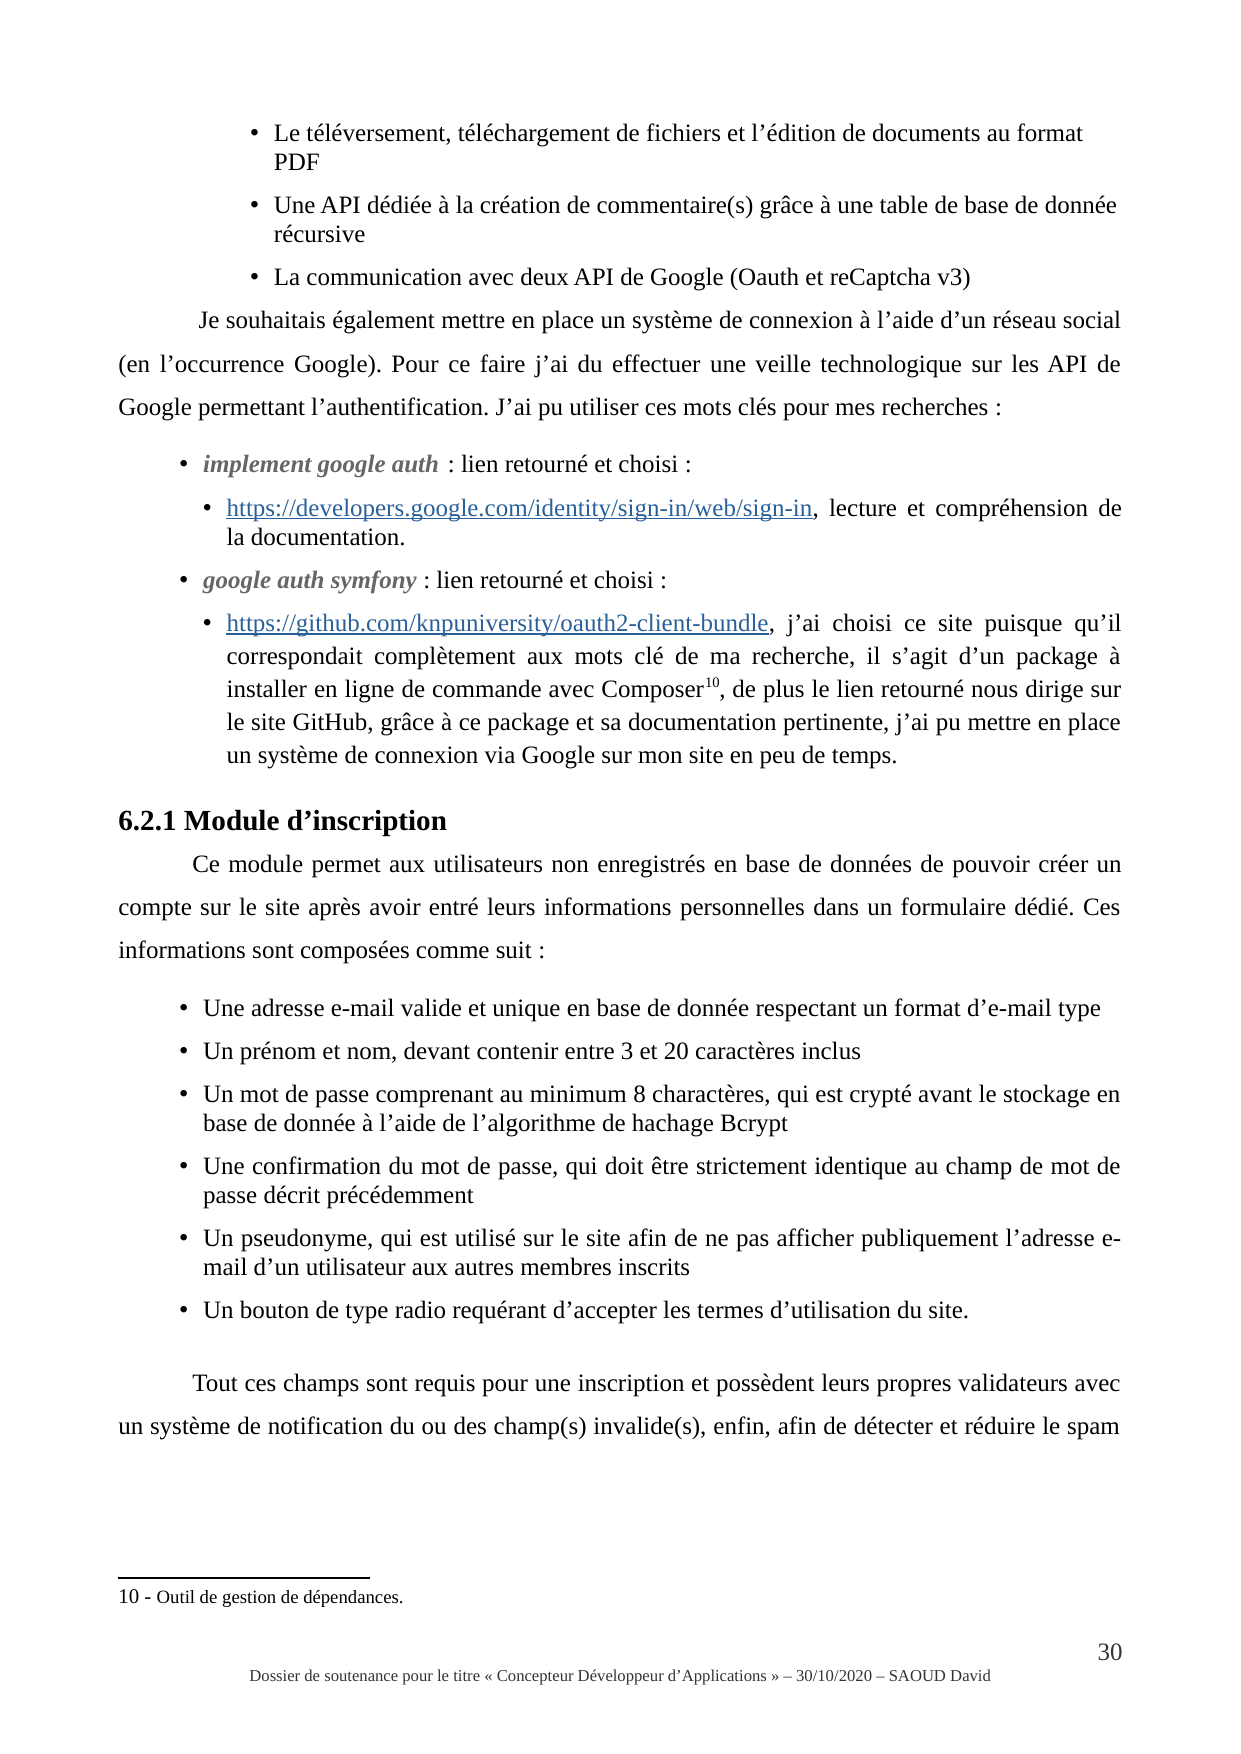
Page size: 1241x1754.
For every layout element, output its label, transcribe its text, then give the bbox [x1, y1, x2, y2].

list Le téléversement, téléchargement de fichiers et l’édition de documents au format PDF [250, 118, 1122, 176]
subtitle 6.2.1 Module d’inscription [118, 803, 1122, 836]
list Un mot de passe comprenant au minimum 8 charactères, qui est crypté avant le stockage en base de donnée à l’aide de l’algorithme de hachage Bcrypt [179, 1079, 1122, 1137]
text Tout ces champs sont requis pour une inscription et possèdent leurs propres validateurs avec un système de notification du ou des champ(s) invalide(s), enfin, afin de détecter et réduire le spam [118, 1368, 1122, 1439]
text Je souhaitais également mettre en place un système de connexion à l’aide d’un réseau social (en l’occurrence Google). Pour ce faire j’ai du effectuer une veille technologique sur les API de Google permettant l’authentification. J’ai pu utiliser ces mots clés pour mes recherches : [118, 306, 1122, 421]
list implement google auth : lien retourné et choisi : [179, 449, 1122, 478]
list Un prénom et nom, devant contenir entre 3 et 20 caractères inclus [179, 1036, 1122, 1065]
list La communication avec deux API de Google (Oauth et reCaptcha v3) [250, 262, 1122, 291]
text Ce module permet aux utilisateurs non enregistrés en base de données de pouvoir créer un compte sur le site après avoir entré leurs informations personnelles dans un formulaire dédié. Ces informations sont composées comme suit : [118, 849, 1122, 964]
list Un pseudonyme, qui est utilisé sur le site afin de ne pas afficher publiquement l’adresse e-mail d’un utilisateur aux autres membres inscrits [179, 1223, 1122, 1281]
list https://github.com/knpuniversity/oauth2-client-bundle, j’ai choisi ce site puisque qu’il correspondait complètement aux mots clé de ma recherche, il s’agit d’un package à installer en ligne de commande avec Composer, de plus le lien retourné nous dirige sur le site GitHub, grâce à ce package et sa documentation pertinente, j’ai pu mettre en place un système de connexion via Google sur mon site en peu de temps. [203, 608, 1122, 769]
list - Outil de gestion de dépendances. [118, 1584, 1122, 1608]
list Une API dédiée à la création de commentaire(s) grâce à une table de base de donnée récursive [250, 190, 1122, 248]
list Un bouton de type radio requérant d’accepter les termes d’utilisation du site. [179, 1296, 1122, 1324]
list https://developers.google.com/identity/sign-in/web/sign-in, lecture et compréhension de la documentation. [203, 493, 1122, 550]
list Une confirmation du mot de passe, qui doit être strictement identique au champ de mot de passe décrit précédemment [179, 1151, 1122, 1209]
list google auth symfony : lien retourné et choisi : [179, 565, 1122, 594]
list Une adresse e-mail valide et unique en base de donnée respectant un format d’e-mail type [179, 993, 1122, 1021]
